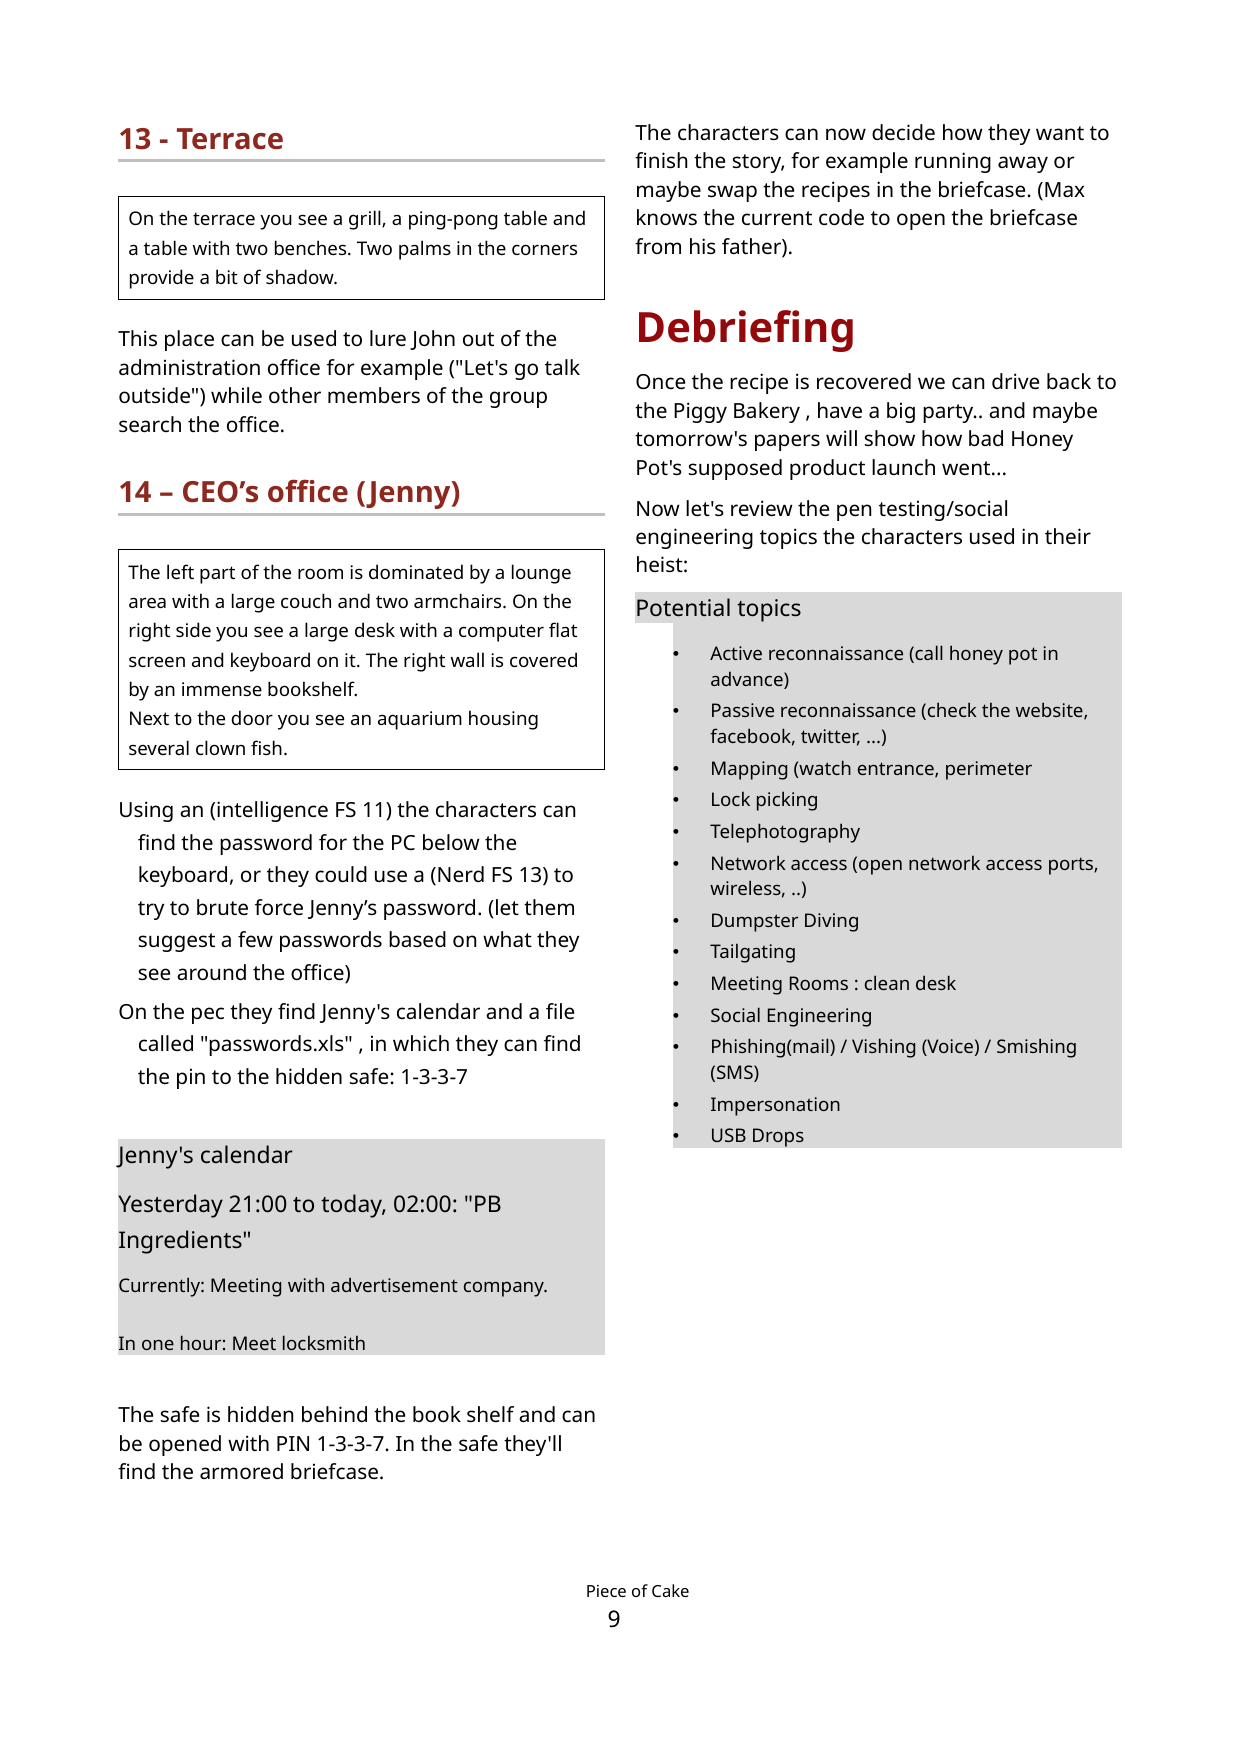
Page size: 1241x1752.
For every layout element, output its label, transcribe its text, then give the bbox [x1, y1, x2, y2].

text Now let's review the pen testing/social engineering topics the characters used in their heist: [635, 494, 1122, 579]
subtitle Debriefing [635, 298, 1122, 355]
list Lock picking [673, 786, 1122, 812]
list Tailgating [673, 939, 1122, 964]
list USB Drops [673, 1122, 1122, 1148]
list Impersonation [673, 1091, 1122, 1116]
list Active reconnaissance (call honey pot in advance) [673, 640, 1122, 691]
subtitle 13 - Terrace [118, 118, 605, 159]
text The left part of the room is dominated by a lounge area with a large couch and two armchairs. On the right side you see a large desk with a computer flat screen and keyboard on it. The right wall is covered by an immense bookshelf. Next to the door you see an aquarium housing several clown fish. [119, 550, 604, 769]
subtitle 14 – CEO’s office (Jenny) [118, 472, 605, 513]
list Dumpster Diving [673, 907, 1122, 932]
subtitle Jenny's calendar [118, 1139, 605, 1171]
subtitle Yesterday 21:00 to today, 02:00: "PB Ingredients" [118, 1188, 605, 1255]
text On the pec they find Jenny's calendar and a file called "passwords.xls" , in which they can find the pin to the hidden safe: 1-3-3-7 [118, 997, 605, 1090]
text The safe is hidden behind the book shelf and can be opened with PIN 1-3-3-7. In the safe they'll find the armored briefcase. [118, 1400, 605, 1486]
list Passive reconnaissance (check the website, facebook, twitter, ...) [673, 698, 1122, 749]
text The characters can now decide how they want to finish the story, for example running away or maybe swap the recipes in the briefcase. (Max knows the current code to open the briefcase from his father). [635, 118, 1122, 260]
list Social Engineering [673, 1002, 1122, 1027]
text On the terrace you see a grill, a ping-pong table and a table with two benches. Two palms in the corners provide a bit of shadow. [119, 197, 604, 299]
list Meeting Rooms : clean desk [673, 970, 1122, 996]
subtitle Potential topics [635, 592, 1122, 623]
list Phishing(mail) / Vishing (Voice) / Smishing (SMS) [673, 1034, 1122, 1085]
text This place can be used to lure John out of the administration office for example ("Let's go talk outside") while other members of the group search the office. [118, 324, 605, 438]
text Currently: Meeting with advertisement company. [118, 1273, 605, 1324]
text In one hour: Meet locksmith [118, 1330, 605, 1355]
text Using an (intelligence FS 11) the characters can find the password for the PC below the keyboard, or they could use a (Nerd FS 13) to try to brute force Jenny’s password. (let them suggest a few passwords based on what they see around the office) [118, 795, 605, 986]
text Once the recipe is recovered we can drive back to the Piggy Bakery , have a big party.. and maybe tomorrow's papers will show how bad Honey Pot's supposed product launch went... [635, 367, 1122, 481]
list Telephotography [673, 818, 1122, 844]
list Network access (open network access ports, wireless, ..) [673, 850, 1122, 901]
list Mapping (watch entrance, perimeter [673, 755, 1122, 780]
